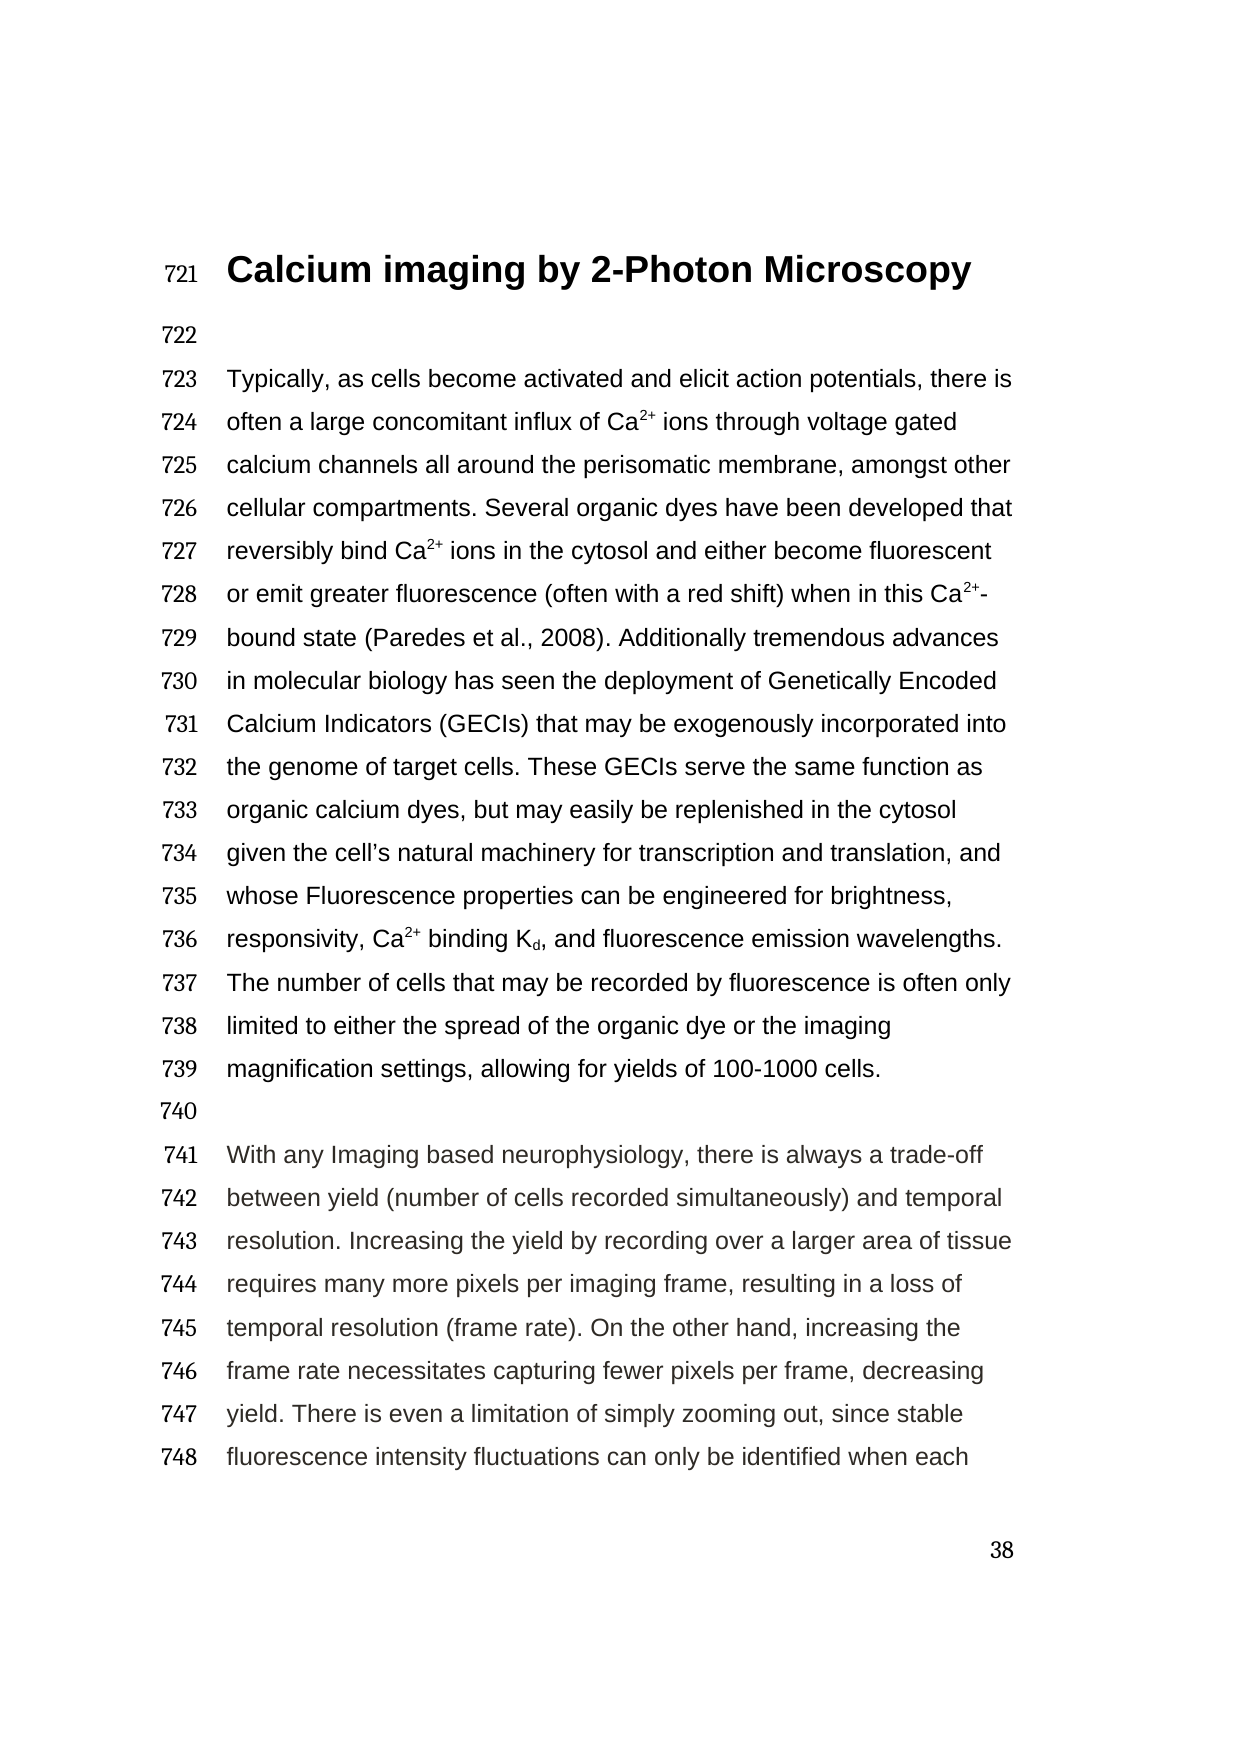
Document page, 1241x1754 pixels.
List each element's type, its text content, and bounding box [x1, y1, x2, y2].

text Typically, as cells become activated and elicit action potentials, there is often a large concomitant influx of Ca2+ ions through voltage gated calcium channels all around the perisomatic membrane, amongst other cellular compartments. Several organic dyes have been developed that reversibly bind Ca2+ ions in the cytosol and either become fluorescent or emit greater fluorescence (often with a red shift) when in this Ca2+-bound state (Paredes et al., 2008)⁠. Additionally tremendous advances in molecular biology has seen the deployment of Genetically Encoded Calcium Indicators (GECIs) that may be exogenously incorporated into the genome of target cells. These GECIs serve the same function as organic calcium dyes, but may easily be replenished in the cytosol given the cell’s natural machinery for transcription and translation, and whose Fluorescence properties can be engineered for brightness, responsivity, Ca2+ binding Kd, and fluorescence emission wavelengths. The number of cells that may be recorded by fluorescence is often only limited to either the spread of the organic dye or the imaging magnification settings, allowing for yields of 100-1000 cells. [226, 364, 1014, 1082]
text With any Imaging based neurophysiology, there is always a trade-off between yield (number of cells recorded simultaneously) and temporal resolution. Increasing the yield by recording over a larger area of tissue requires many more pixels per imaging frame, resulting in a loss of temporal resolution (frame rate). On the other hand, increasing the frame rate necessitates capturing fewer pixels per frame, decreasing yield. There is even a limitation of simply zooming out, since stable fluorescence intensity fluctuations can only be identified when each [226, 1140, 1014, 1471]
subtitle Calcium imaging by 2-Photon Microscopy [226, 248, 1014, 291]
